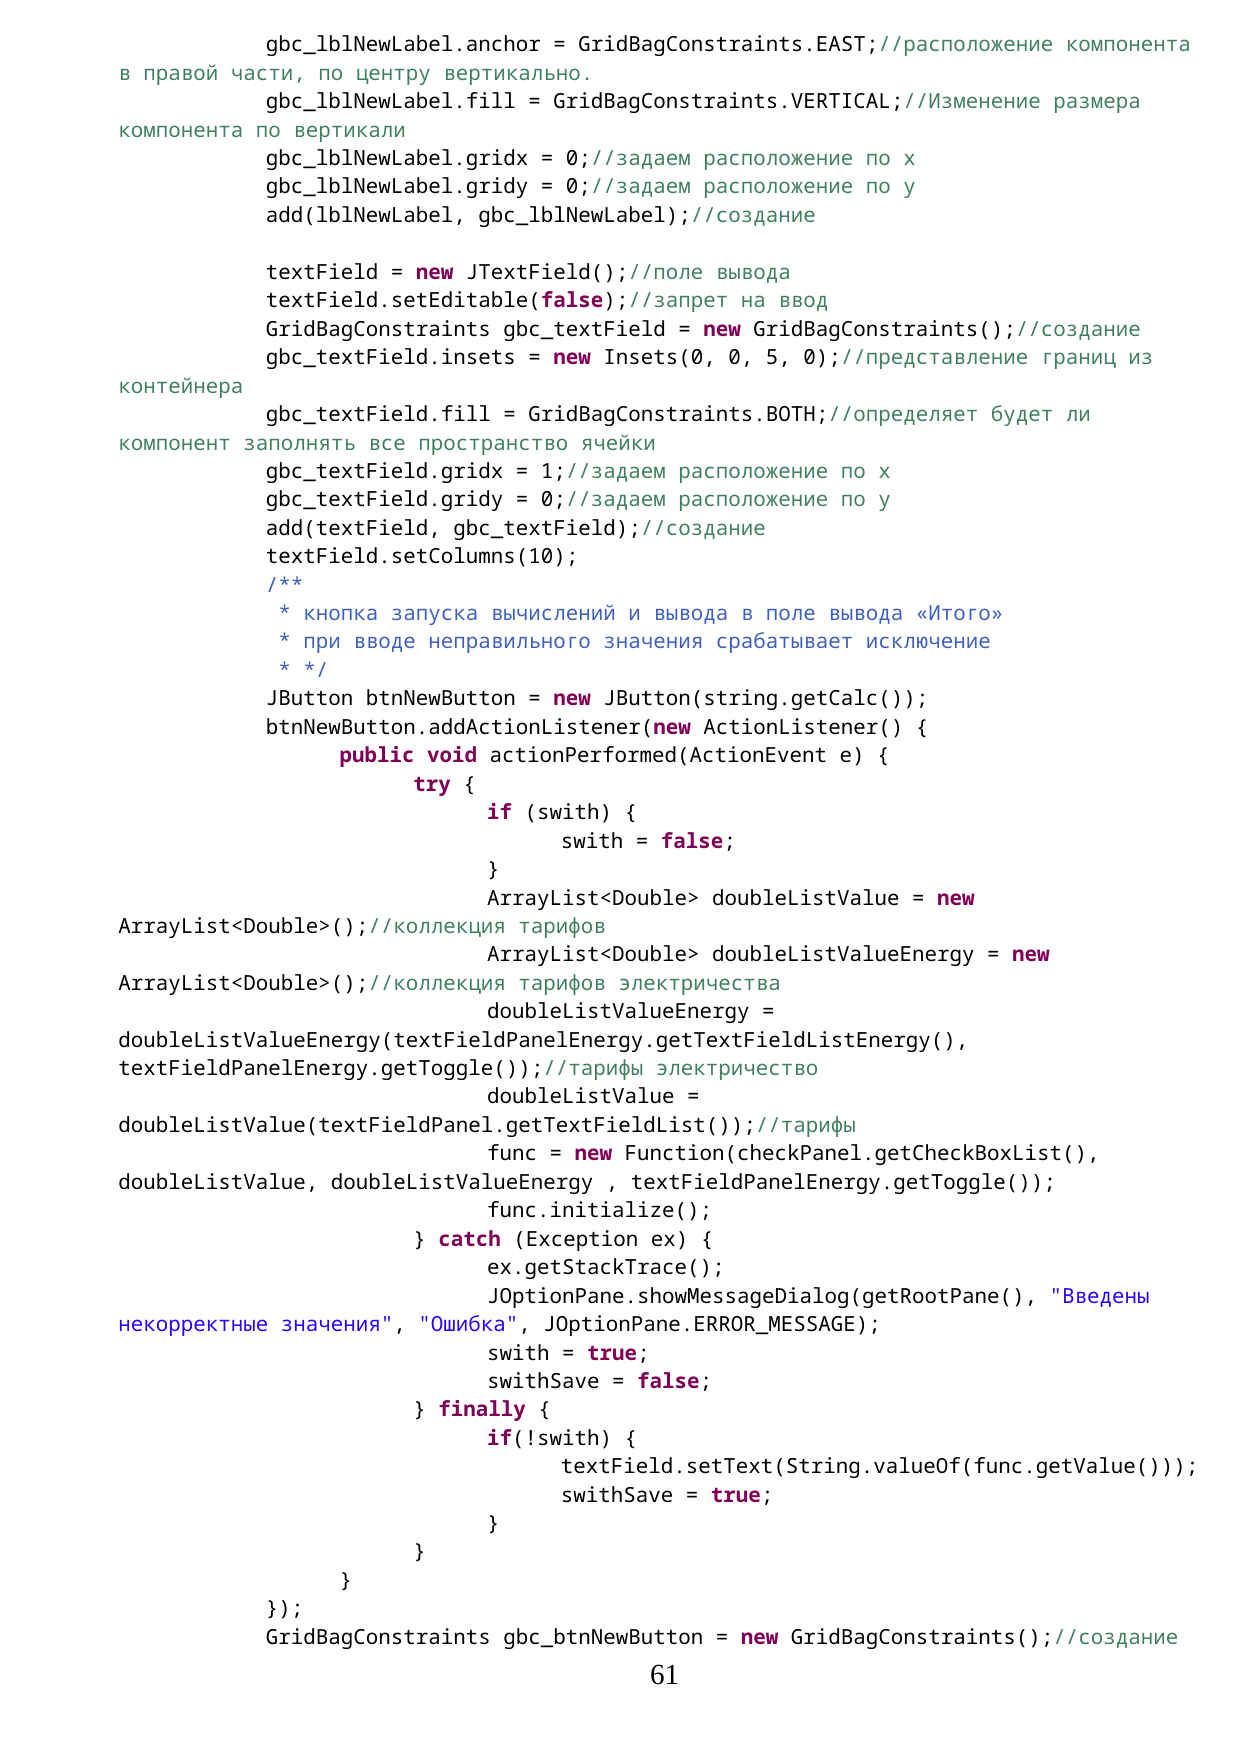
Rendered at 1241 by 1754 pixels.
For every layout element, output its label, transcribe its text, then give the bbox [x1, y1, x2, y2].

text swithSave = true; [118, 1480, 1211, 1508]
text gbc_lblNewLabel.gridx = 0;//задаем расположение по х [118, 143, 1211, 172]
text try { [118, 769, 1211, 797]
text btnNewButton.addActionListener(new ActionListener() { [118, 712, 1211, 740]
text GridBagConstraints gbc_btnNewButton = new GridBagConstraints();//создание [118, 1622, 1211, 1650]
text public void actionPerformed(ActionEvent e) { [118, 740, 1211, 769]
text } [118, 1508, 1211, 1537]
text gbc_textField.gridy = 0;//задаем расположение по у [118, 484, 1211, 513]
text gbc_textField.insets = new Insets(0, 0, 5, 0);//представление границ из контейнера [118, 342, 1211, 399]
text doubleListValueEnergy = doubleListValueEnergy(textFieldPanelEnergy.getTextFieldListEnergy(), textFieldPanelEnergy.getToggle());//тарифы электричество [118, 996, 1211, 1082]
text if(!swith) { [118, 1423, 1211, 1451]
text textField.setEditable(false);//запрет на ввод [118, 285, 1211, 314]
text } [118, 854, 1211, 883]
text add(textField, gbc_textField);//создание [118, 513, 1211, 541]
text if (swith) { [118, 797, 1211, 826]
text ex.getStackTrace(); [118, 1252, 1211, 1281]
text ArrayList<Double> doubleListValue = new ArrayList<Double>();//коллекция тарифов [118, 883, 1211, 939]
text }); [118, 1593, 1211, 1622]
text * */ [118, 655, 1211, 683]
text gbc_textField.fill = GridBagConstraints.BOTH;//определяет будет ли компонент заполнять все пространство ячейки [118, 399, 1211, 456]
text doubleListValue = doubleListValue(textFieldPanel.getTextFieldList());//тарифы [118, 1082, 1211, 1138]
text swith = false; [118, 826, 1211, 854]
text } [118, 1537, 1211, 1565]
text gbc_lblNewLabel.anchor = GridBagConstraints.EAST;//расположение компонента в правой части, по центру вертикально. [118, 29, 1211, 86]
text func.initialize(); [118, 1195, 1211, 1224]
text JOptionPane.showMessageDialog(getRootPane(), "Введены некорректные значения", "Ошибка", JOptionPane.ERROR_MESSAGE); [118, 1281, 1211, 1338]
text textField.setText(String.valueOf(func.getValue())); [118, 1451, 1211, 1480]
text swithSave = false; [118, 1366, 1211, 1394]
text JButton btnNewButton = new JButton(string.getCalc()); [118, 683, 1211, 712]
text textField.setColumns(10); [118, 541, 1211, 570]
text GridBagConstraints gbc_textField = new GridBagConstraints();//создание [118, 314, 1211, 342]
text } catch (Exception ex) { [118, 1224, 1211, 1252]
text func = new Function(checkPanel.getCheckBoxList(), doubleListValue, doubleListValueEnergy , textFieldPanelEnergy.getToggle()); [118, 1138, 1211, 1195]
text * при вводе неправильного значения срабатывает исключение [118, 627, 1211, 655]
text * кнопка запуска вычислений и вывода в поле вывода «Итого» [118, 598, 1211, 627]
text gbc_lblNewLabel.gridy = 0;//задаем расположение по у [118, 172, 1211, 200]
text swith = true; [118, 1338, 1211, 1366]
text add(lblNewLabel, gbc_lblNewLabel);//создание [118, 200, 1211, 228]
text } [118, 1565, 1211, 1593]
text } finally { [118, 1394, 1211, 1423]
text gbc_lblNewLabel.fill = GridBagConstraints.VERTICAL;//Изменение размера компонента по вертикали [118, 86, 1211, 143]
text textField = new JTextField();//поле вывода [118, 257, 1211, 285]
text /** [118, 570, 1211, 598]
text gbc_textField.gridx = 1;//задаем расположение по х [118, 456, 1211, 484]
text ArrayList<Double> doubleListValueEnergy = new ArrayList<Double>();//коллекция тарифов электричества [118, 939, 1211, 996]
